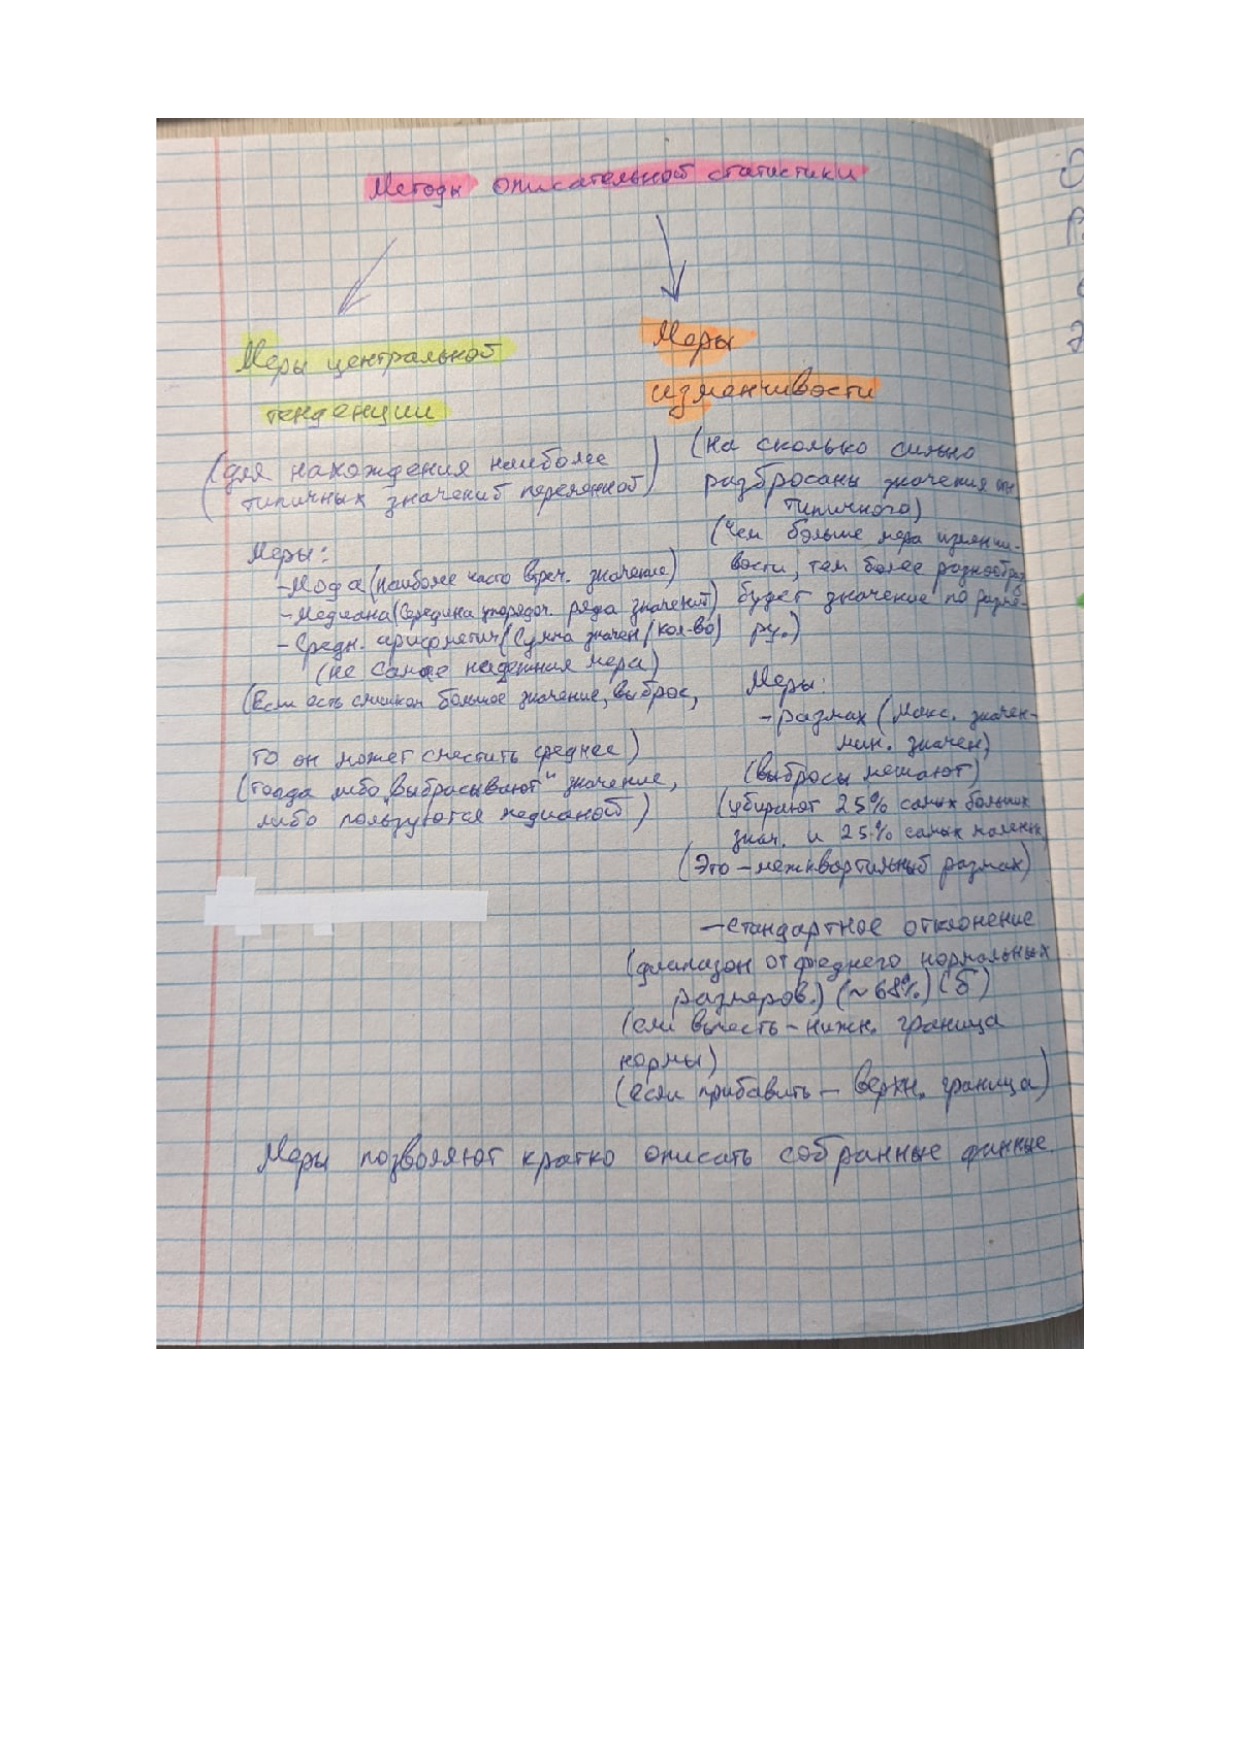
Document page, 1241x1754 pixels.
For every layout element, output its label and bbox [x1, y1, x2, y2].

picture [156, 118, 1084, 1349]
